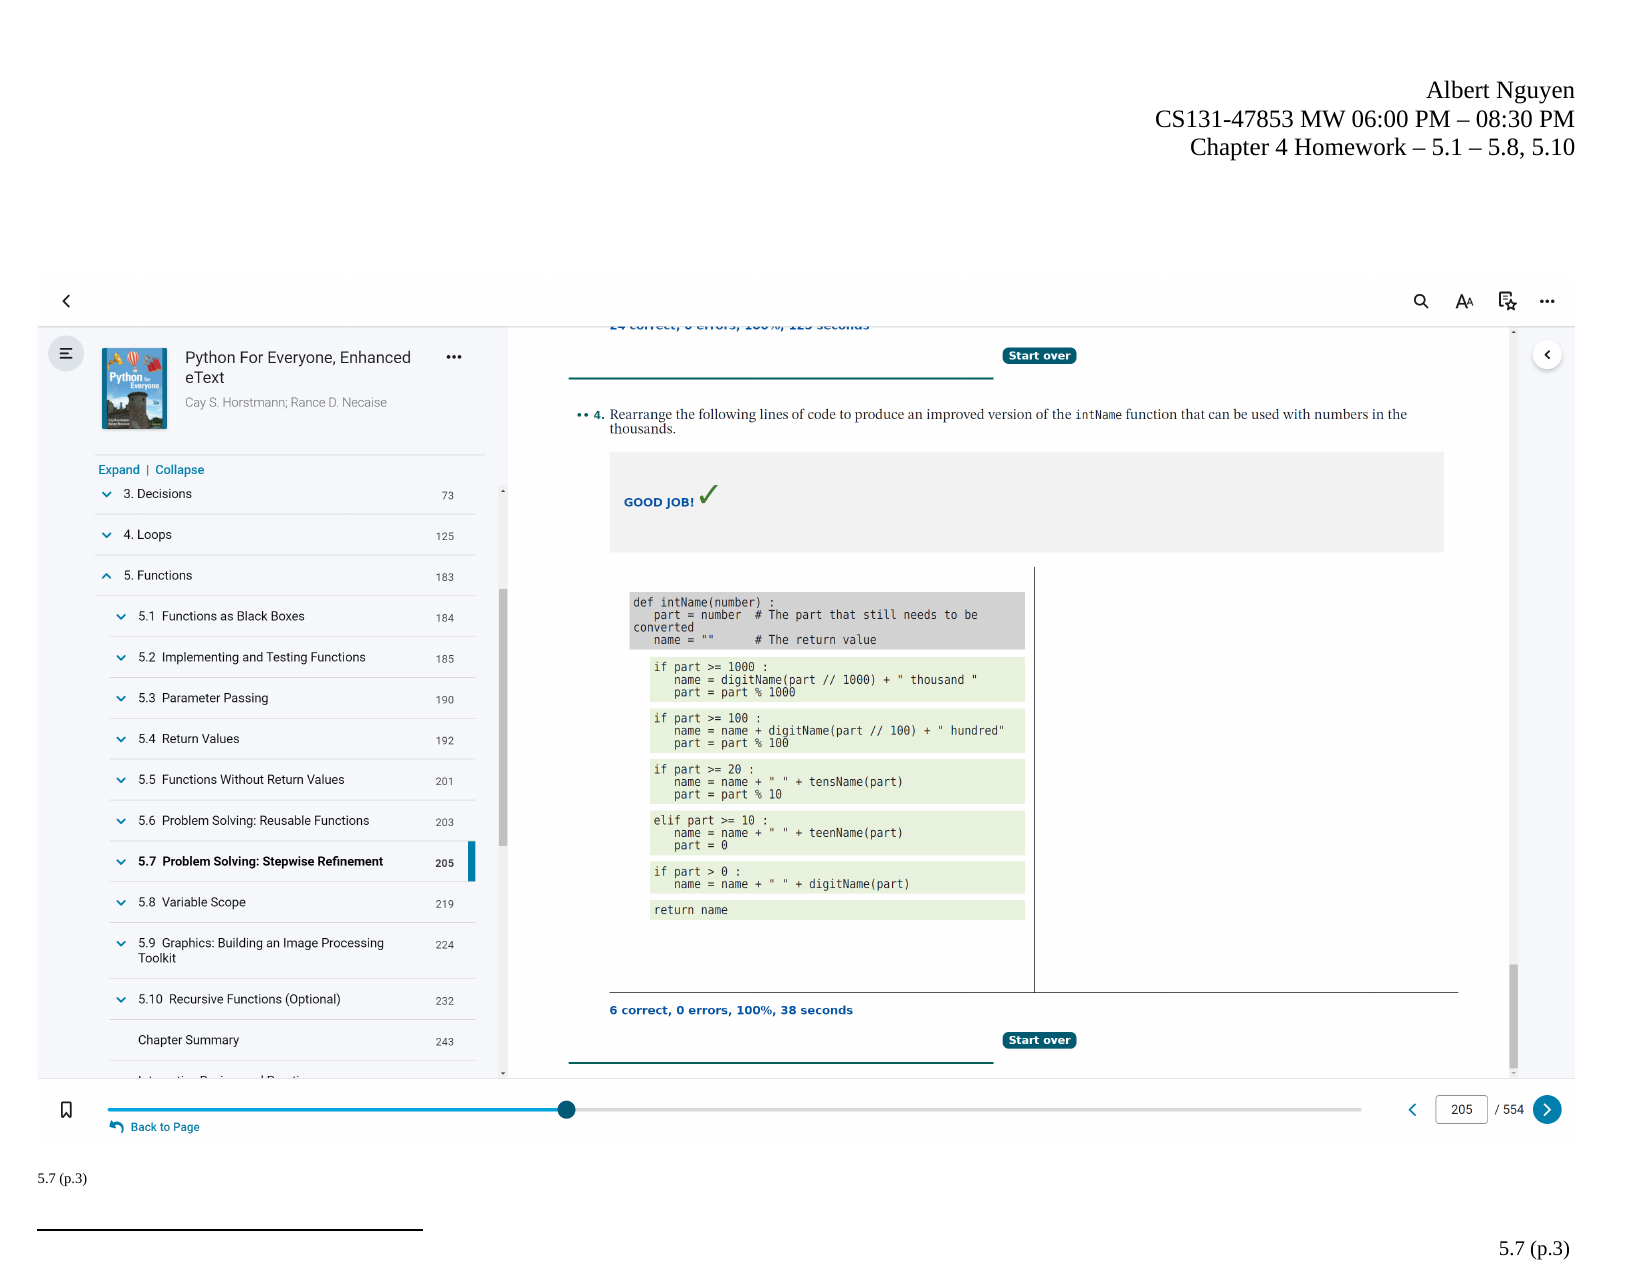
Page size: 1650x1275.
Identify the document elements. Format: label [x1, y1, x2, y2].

picture [37, 276, 1575, 1141]
